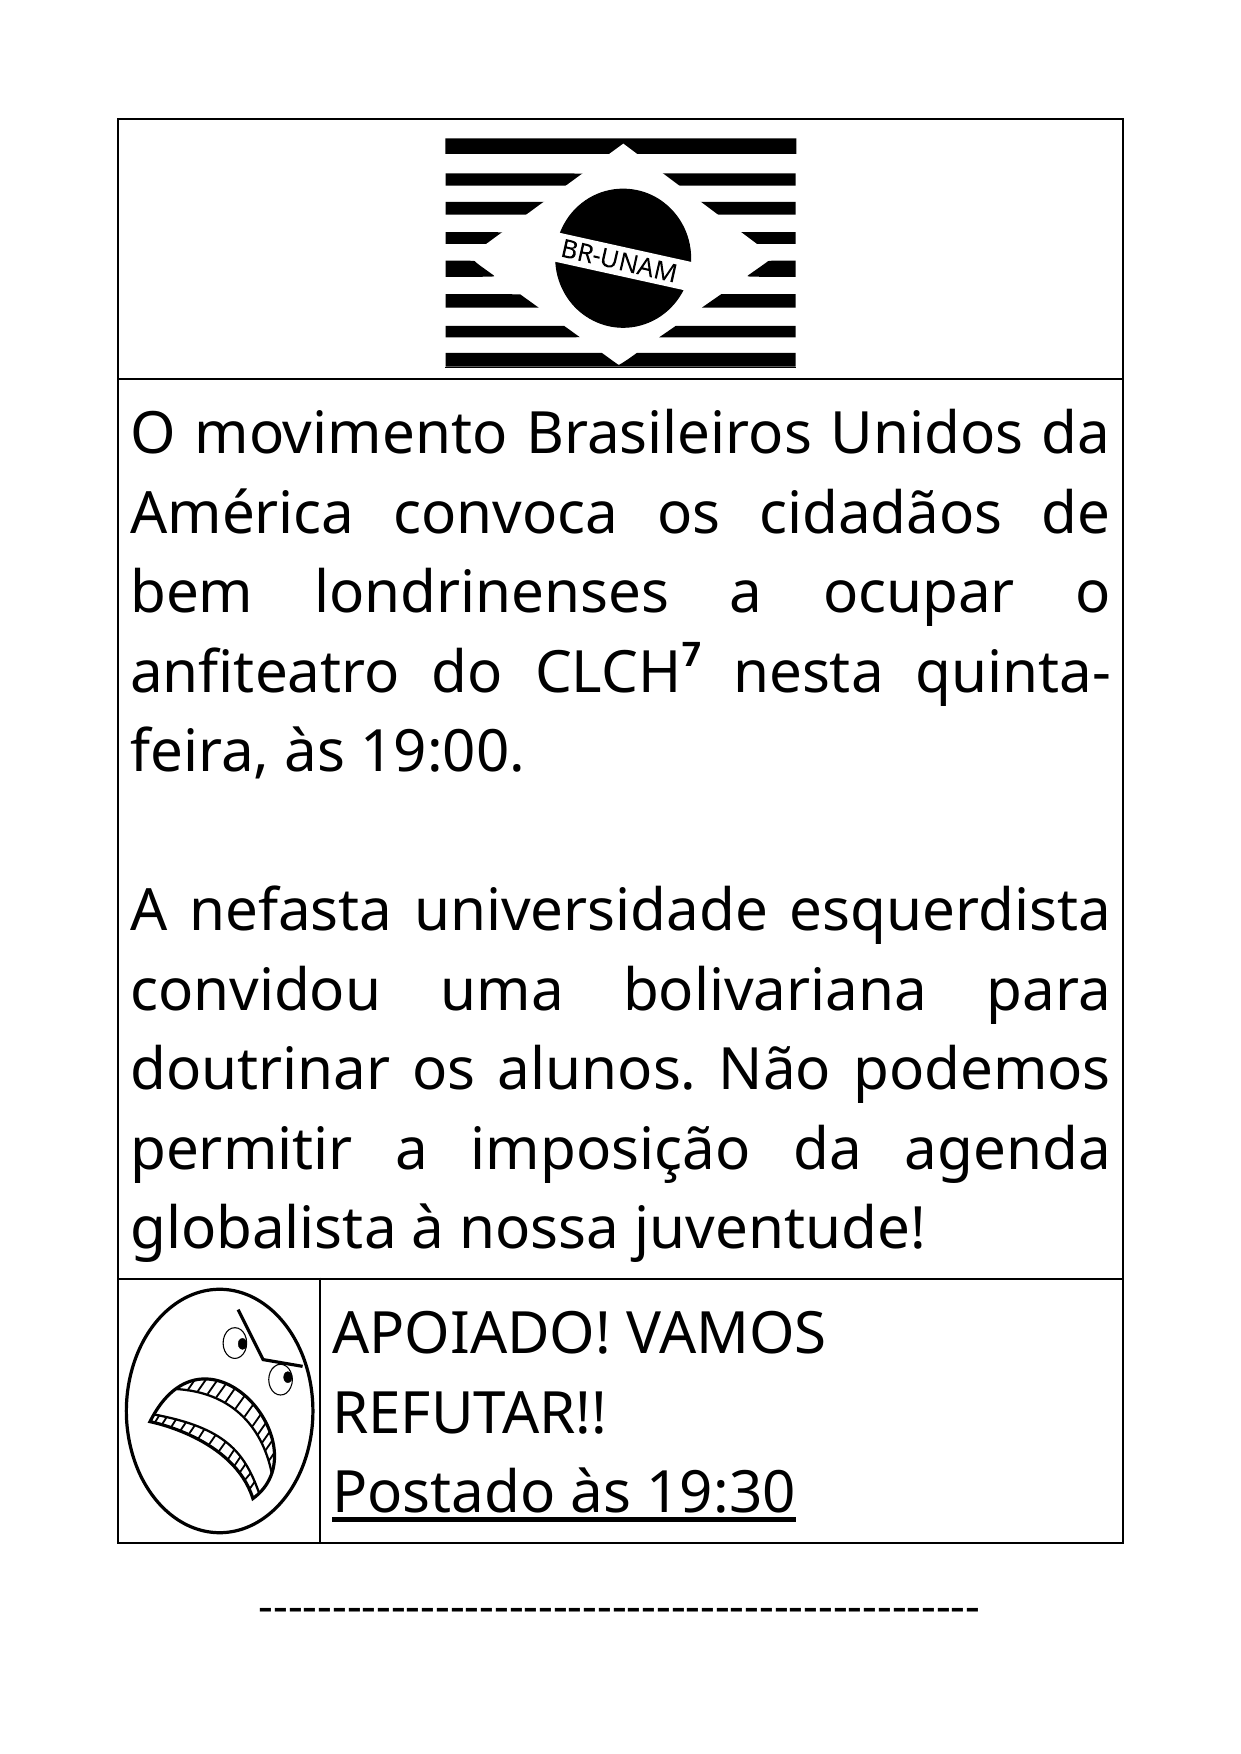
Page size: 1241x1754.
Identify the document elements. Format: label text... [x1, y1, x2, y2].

table_cell O movimento Brasileiros Unidos da América convoca os cidadãos de bem londrinenses a ocupar o anfiteatro do CLCH7 nesta quinta-feira, às 19:00. A nefasta universidade esquerdista convidou uma bolivariana para doutrinar os alunos. Não podemos permitir a imposição da agenda globalista à nossa juventude! [119, 380, 1122, 1278]
table_cell [119, 1280, 319, 1542]
table_cell APOIADO! VAMOS REFUTAR!! Postado às 19:30 [321, 1280, 1122, 1542]
table_header [119, 120, 1122, 378]
